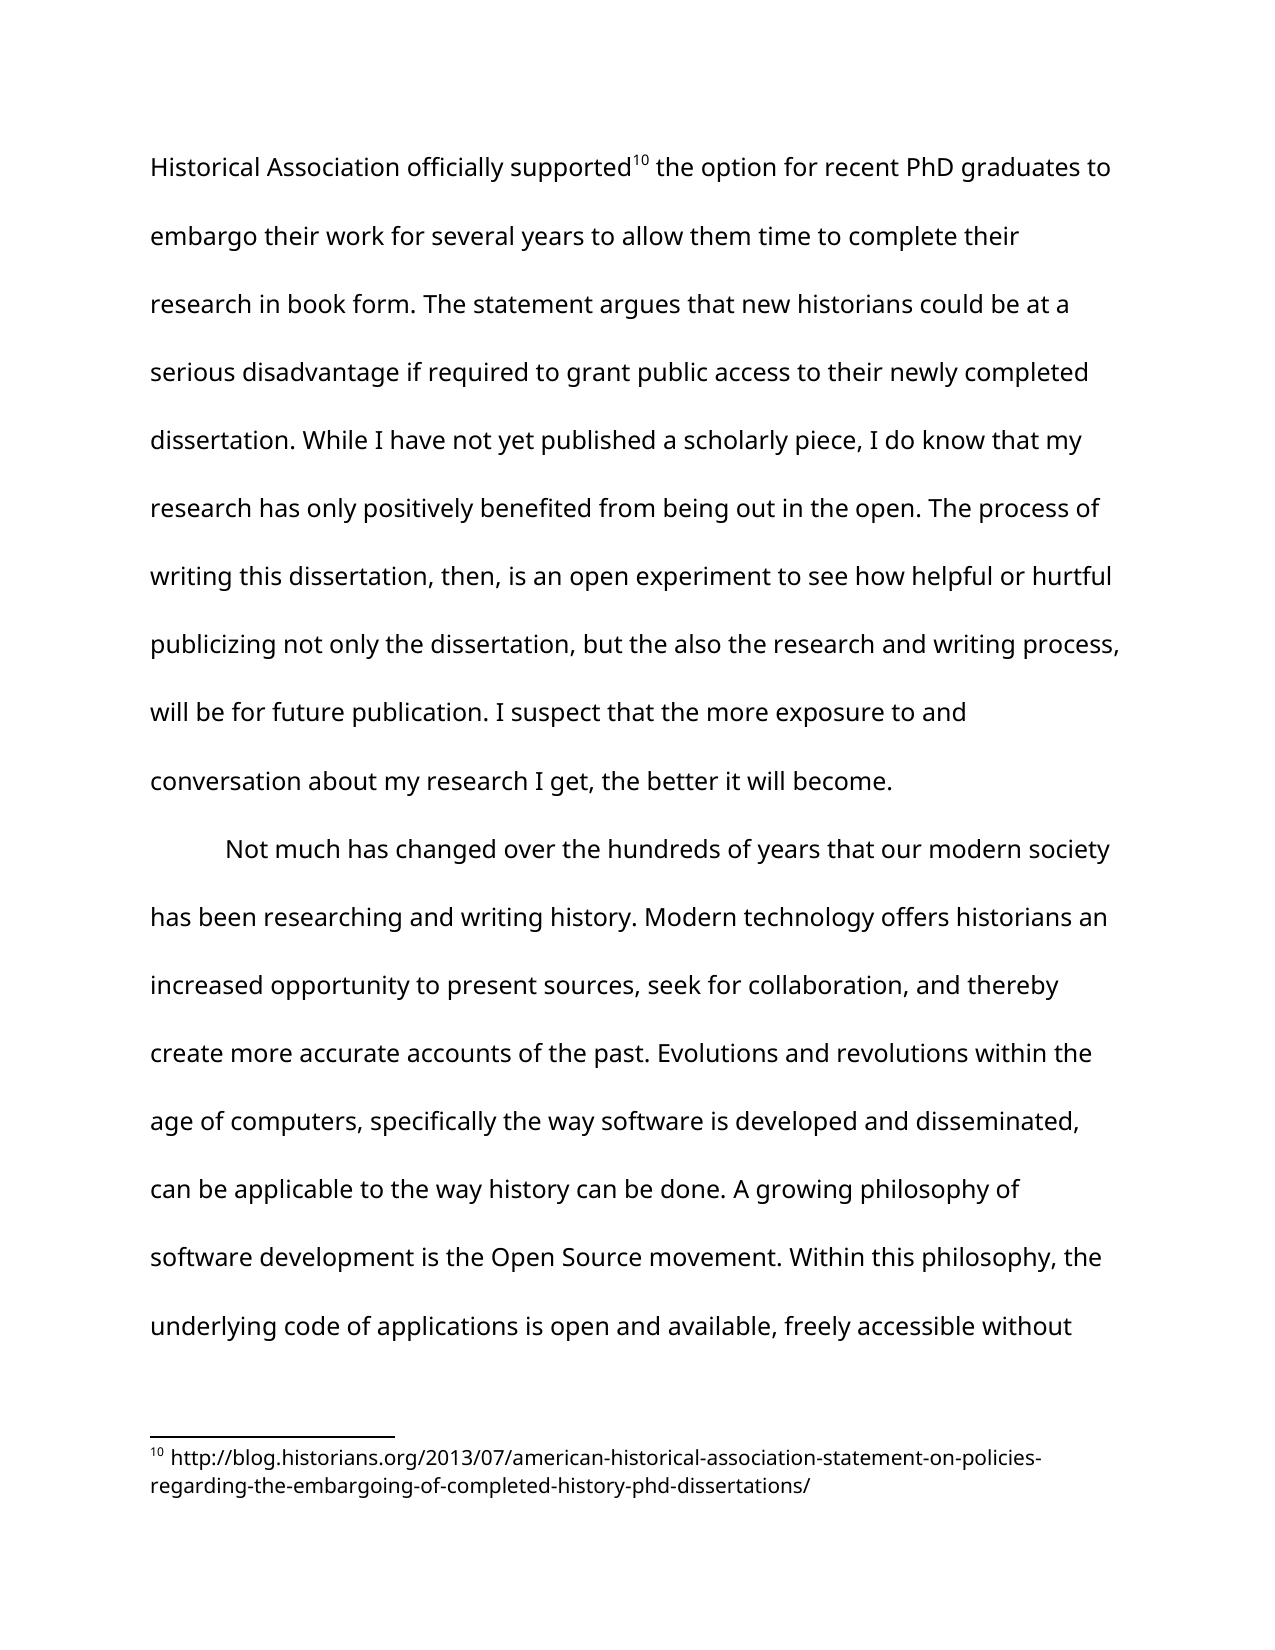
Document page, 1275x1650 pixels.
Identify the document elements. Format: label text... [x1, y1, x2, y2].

text http://blog.historians.org/2013/07/american-historical-association-statement-on-policies-regarding-the-embargoing-of-completed-history-phd-dissertations/ [150, 1443, 1125, 1500]
text Not much has changed over the hundreds of years that our modern society has been researching and writing history. Modern technology offers historians an increased opportunity to present sources, seek for collaboration, and thereby create more accurate accounts of the past. Evolutions and revolutions within the age of computers, specifically the way software is developed and disseminated, can be applicable to the way history can be done. A growing philosophy of software development is the Open Source movement. Within this philosophy, the underlying code of applications is open and available, freely accessible without [150, 831, 1125, 1342]
text Historical Association officially supported the option for recent PhD graduates to embargo their work for several years to allow them time to complete their research in book form. The statement argues that new historians could be at a serious disadvantage if required to grant public access to their newly completed dissertation. While I have not yet published a scholarly piece, I do know that my research has only positively benefited from being out in the open. The process of writing this dissertation, then, is an open experiment to see how helpful or hurtful publicizing not only the dissertation, but the also the research and writing process, will be for future publication. I suspect that the more exposure to and conversation about my research I get, the better it will become. [150, 150, 1125, 797]
